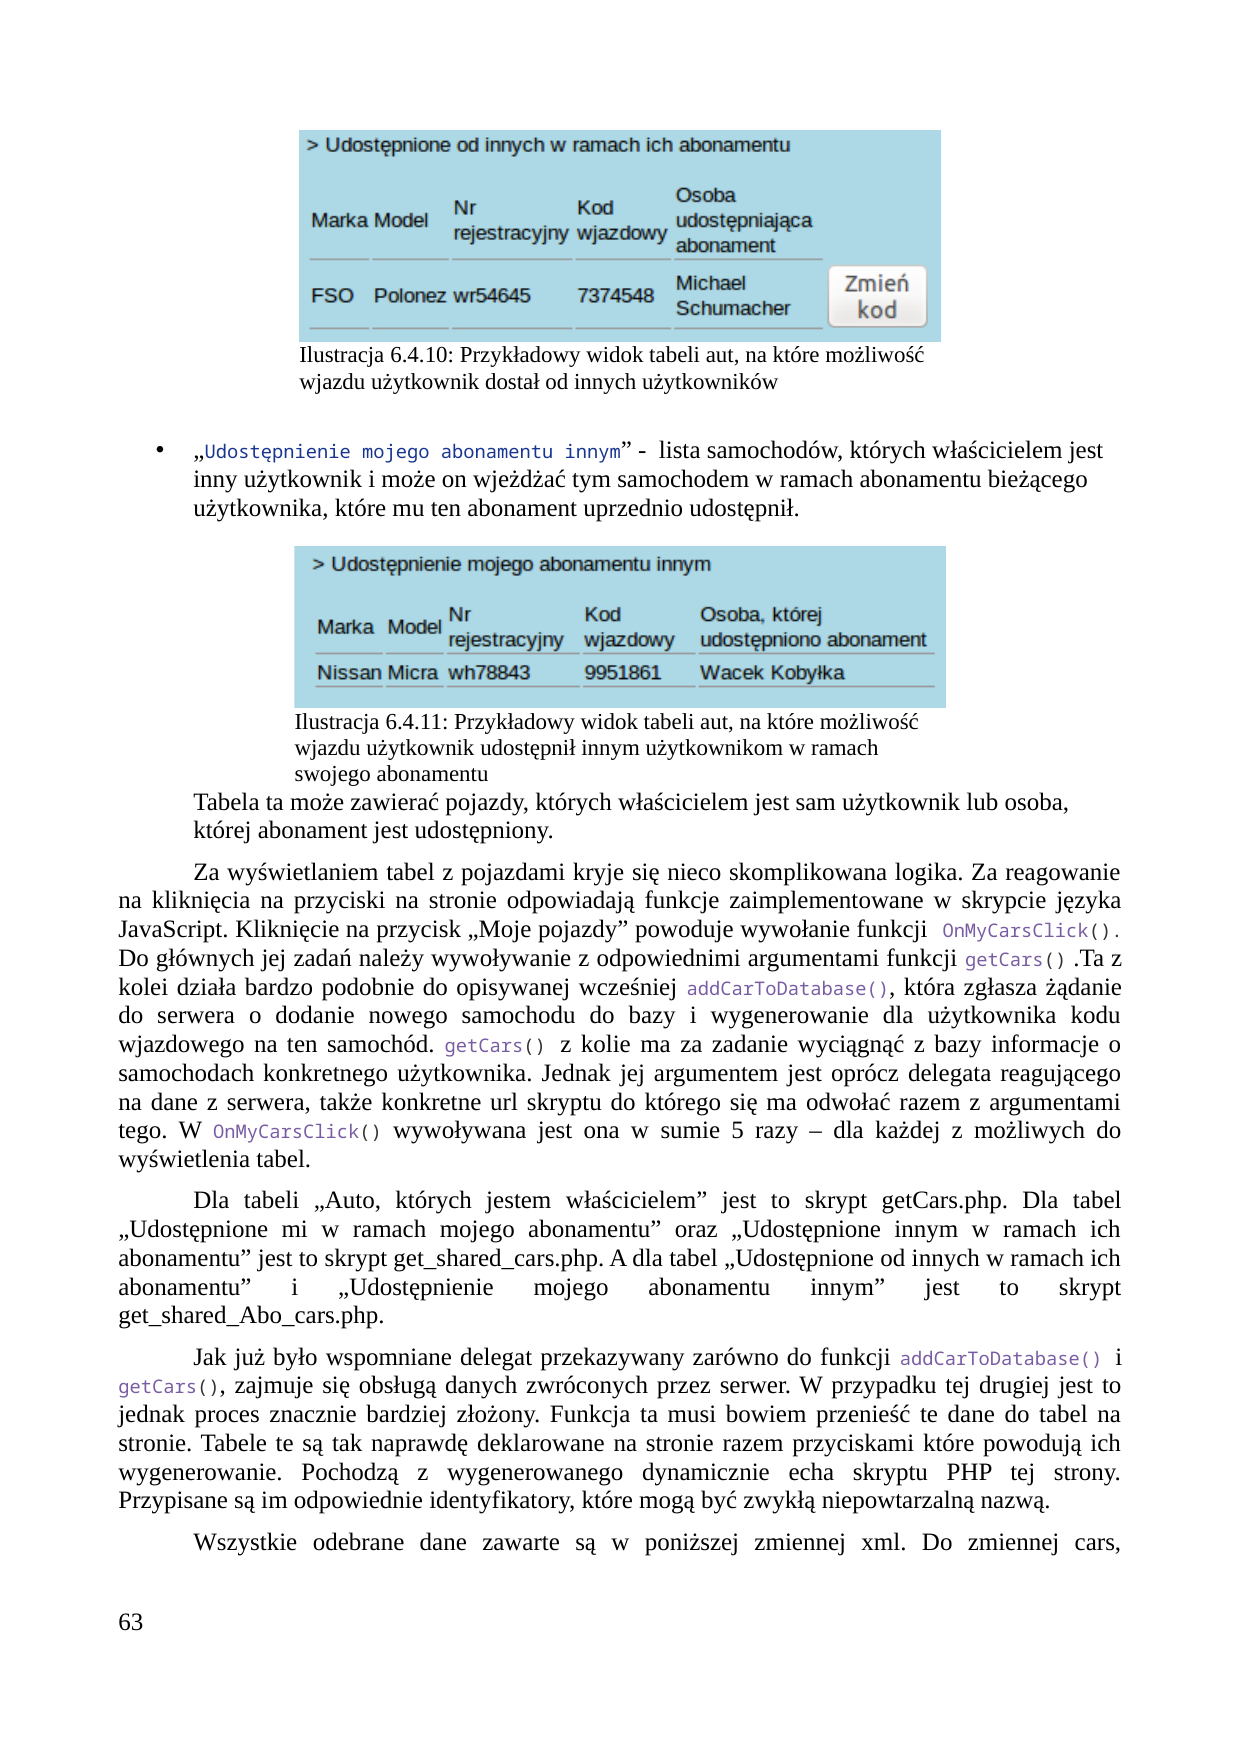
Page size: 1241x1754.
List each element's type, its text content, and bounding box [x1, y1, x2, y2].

picture [299, 130, 942, 342]
text Jak już było wspomniane delegat przekazywany zarówno do funkcji addCarToDatabase() i getCars(), zajmuje się obsługą danych zwróconych przez serwer. W przypadku tej drugiej jest to jednak proces znacznie bardziej złożony. Funkcja ta musi bowiem przenieść te dane do tabel na stronie. Tabele te są tak naprawdę deklarowane na stronie razem przyciskami które powodują ich wygenerowanie. Pochodzą z wygenerowanego dynamicznie echa skryptu PHP tej strony. Przypisane są im odpowiednie identyfikatory, które mogą być zwykłą niepowtarzalną nazwą. [118, 1342, 1122, 1514]
text Ilustracja 6.4.10: Przykładowy widok tabeli aut, na które możliwość wjazdu użytkownik dostał od innych użytkowników [299, 342, 941, 394]
list Tabela ta może zawierać pojazdy, których właścicielem jest sam użytkownik lub osoba, której abonament jest udostępniony. [156, 534, 1122, 844]
text Wszystkie odebrane dane zawarte są w poniższej zmiennej xml. Do zmiennej cars, [118, 1527, 1122, 1556]
list „Udostępnienie mojego abonamentu innym” - lista samochodów, których właścicielem jest inny użytkownik i może on wjeżdżać tym samochodem w ramach abonamentu bieżącego użytkownika, które mu ten abonament uprzednio udostępnił. [156, 436, 1122, 522]
picture [294, 546, 946, 708]
text Dla tabeli „Auto, których jestem właścicielem” jest to skrypt getCars.php. Dla tabel „Udostępnione mi w ramach mojego abonamentu” oraz „Udostępnione innym w ramach ich abonamentu” jest to skrypt get_shared_cars.php. A dla tabel „Udostępnione od innych w ramach ich abonamentu” i „Udostępnienie mojego abonamentu innym” jest to skrypt get_shared_Abo_cars.php. [118, 1186, 1122, 1329]
text Za wyświetlaniem tabel z pojazdami kryje się nieco skomplikowana logika. Za reagowanie na kliknięcia na przyciski na stronie odpowiadają funkcje zaimplementowane w skrypcie języka JavaScript. Kliknięcie na przycisk „Moje pojazdy” powoduje wywołanie funkcji OnMyCarsClick(). Do głównych jej zadań należy wywoływanie z odpowiednimi argumentami funkcji getCars() .Ta z kolei działa bardzo podobnie do opisywanej wcześniej addCarToDatabase(), która zgłasza żądanie do serwera o dodanie nowego samochodu do bazy i wygenerowanie dla użytkownika kodu wjazdowego na ten samochód. getCars() z kolie ma za zadanie wyciągnąć z bazy informacje o samochodach konkretnego użytkownika. Jednak jej argumentem jest oprócz delegata reagującego na dane z serwera, także konkretne url skryptu do którego się ma odwołać razem z argumentami tego. W OnMyCarsClick() wywoływana jest ona w sumie 5 razy – dla każdej z możliwych do wyświetlenia tabel. [118, 857, 1122, 1173]
list Ilustracja 6.4.11: Przykładowy widok tabeli aut, na które możliwość wjazdu użytkownik udostępnił innym użytkownikom w ramach swojego abonamentu [294, 708, 946, 787]
